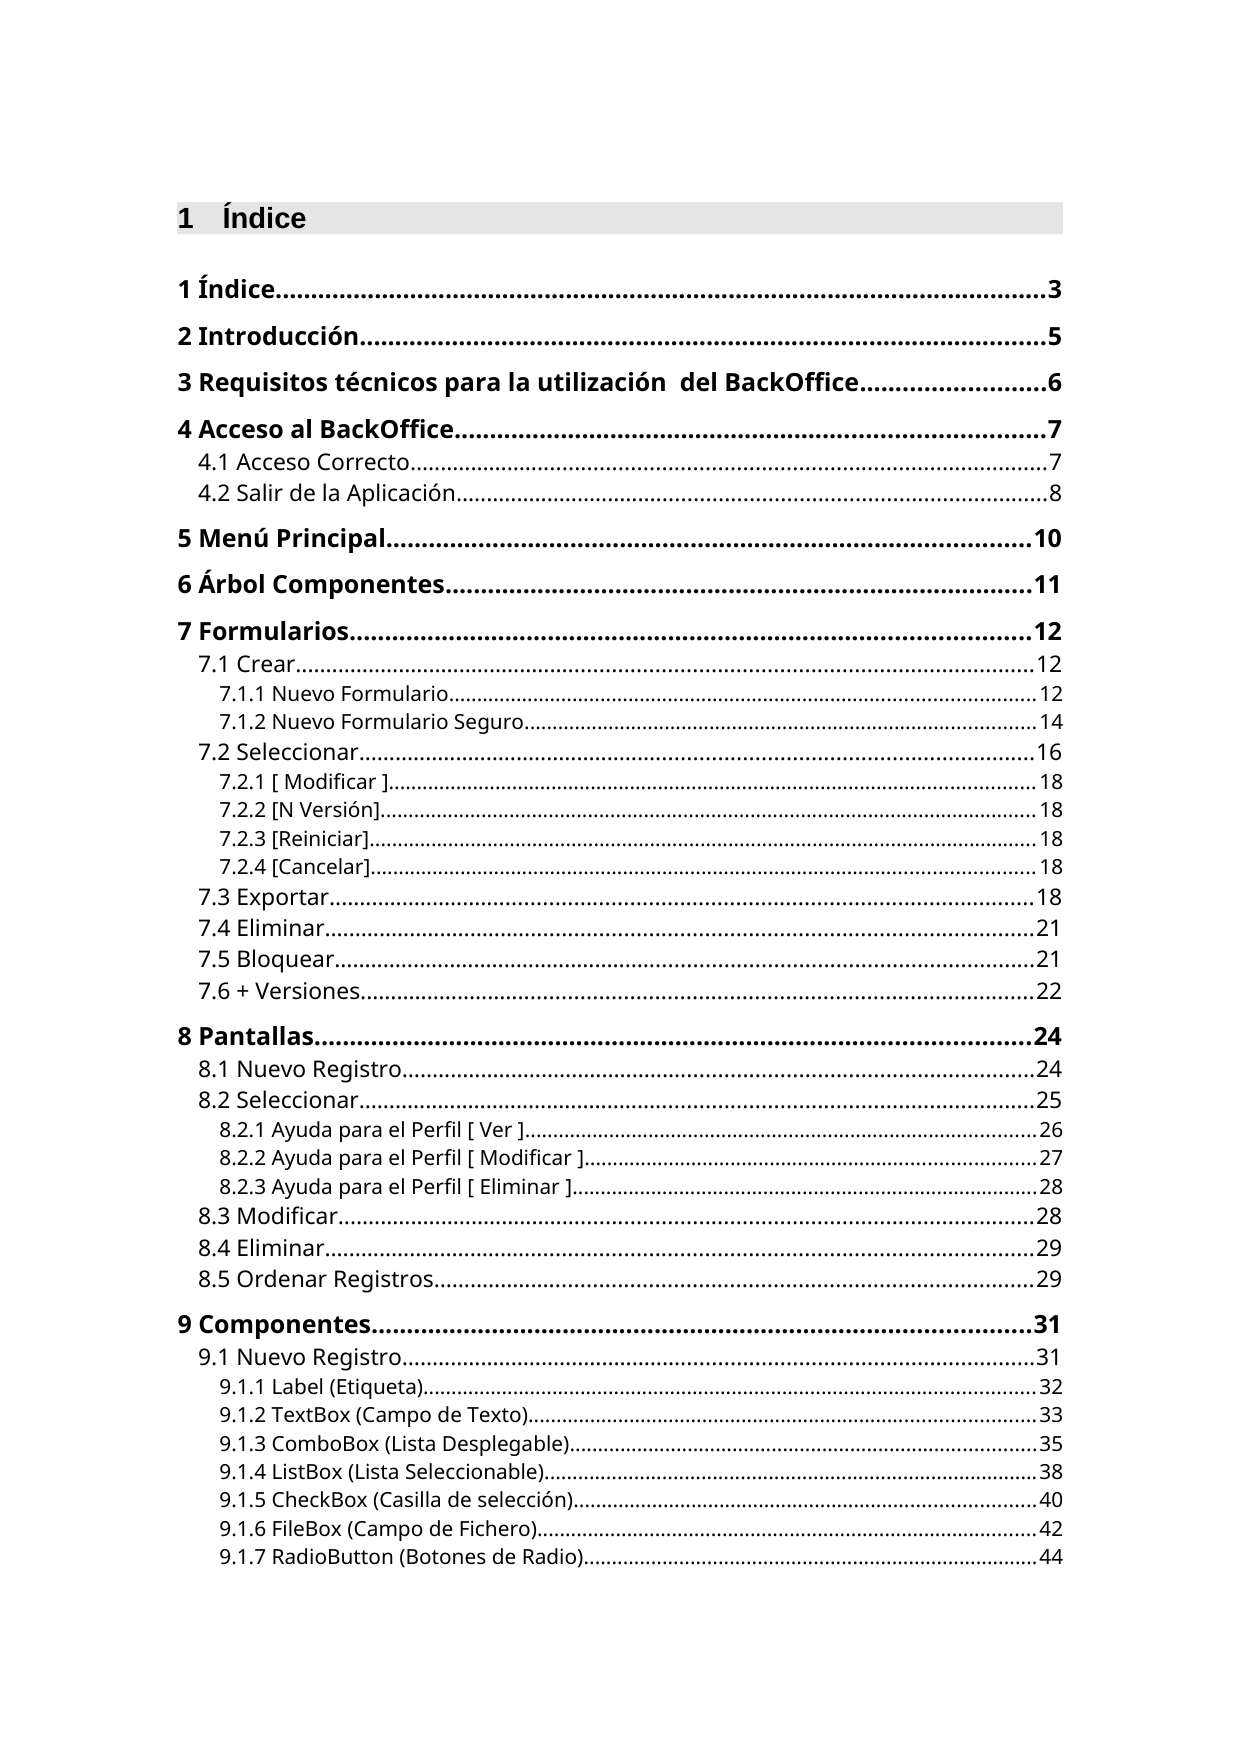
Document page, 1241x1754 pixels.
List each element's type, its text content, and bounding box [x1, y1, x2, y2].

text 5 Menú Principal 10 [177, 521, 1063, 555]
text 8.1 Nuevo Registro 24 [198, 1052, 1063, 1084]
text 2 Introducción 5 [177, 318, 1063, 352]
text 8.2.2 Ayuda para el Perfil [ Modificar ] 27 [219, 1143, 1063, 1172]
text 9.1.4 ListBox (Lista Seleccionable) 38 [219, 1457, 1063, 1486]
text 9.1.5 CheckBox (Casilla de selección) 40 [219, 1486, 1063, 1514]
text 9.1.7 RadioButton (Botones de Radio) 44 [219, 1542, 1063, 1571]
text 9.1.1 Label (Etiqueta) 32 [219, 1372, 1063, 1400]
text 4.2 Salir de la Aplicación 8 [198, 477, 1063, 508]
text 7.5 Bloquear 21 [198, 943, 1063, 975]
text 9.1.2 TextBox (Campo de Texto) 33 [219, 1400, 1063, 1429]
text 7 Formularios 12 [177, 614, 1063, 648]
text 4 Acceso al BackOffice 7 [177, 412, 1063, 446]
text 7.2.4 [Cancelar] 18 [219, 852, 1063, 881]
text 7.3 Exportar 18 [198, 881, 1063, 912]
text 7.2 Seleccionar 16 [198, 736, 1063, 767]
text 6 Árbol Componentes 11 [177, 567, 1063, 601]
text 9.1.6 FileBox (Campo de Fichero) 42 [219, 1514, 1063, 1542]
text 7.2.2 [N Versión] 18 [219, 796, 1063, 824]
text 8.2.3 Ayuda para el Perfil [ Eliminar ] 28 [219, 1172, 1063, 1200]
text 9.1 Nuevo Registro 31 [198, 1341, 1063, 1372]
text 8.4 Eliminar 29 [198, 1232, 1063, 1263]
text 9 Componentes 31 [177, 1307, 1063, 1341]
text 8.5 Ordenar Registros 29 [198, 1263, 1063, 1294]
text 3 Requisitos técnicos para la utilización del BackOffice 6 [177, 365, 1063, 399]
text 8.2.1 Ayuda para el Perfil [ Ver ] 26 [219, 1115, 1063, 1143]
text 4.1 Acceso Correcto 7 [198, 446, 1063, 477]
text 7.1.1 Nuevo Formulario 12 [219, 679, 1063, 707]
text 7.6 + Versiones 22 [198, 975, 1063, 1006]
text 1 Índice 3 [177, 272, 1063, 306]
text 7.2.3 [Reiniciar] 18 [219, 824, 1063, 852]
text 8.3 Modificar 28 [198, 1200, 1063, 1232]
text 7.4 Eliminar 21 [198, 912, 1063, 943]
subtitle Índice [177, 202, 1063, 234]
text 9.1.3 ComboBox (Lista Desplegable) 35 [219, 1429, 1063, 1457]
text 8.2 Seleccionar 25 [198, 1084, 1063, 1115]
text 7.2.1 [ Modificar ] 18 [219, 767, 1063, 796]
text 8 Pantallas 24 [177, 1018, 1063, 1052]
text 7.1.2 Nuevo Formulario Seguro 14 [219, 707, 1063, 736]
text 7.1 Crear 12 [198, 648, 1063, 679]
